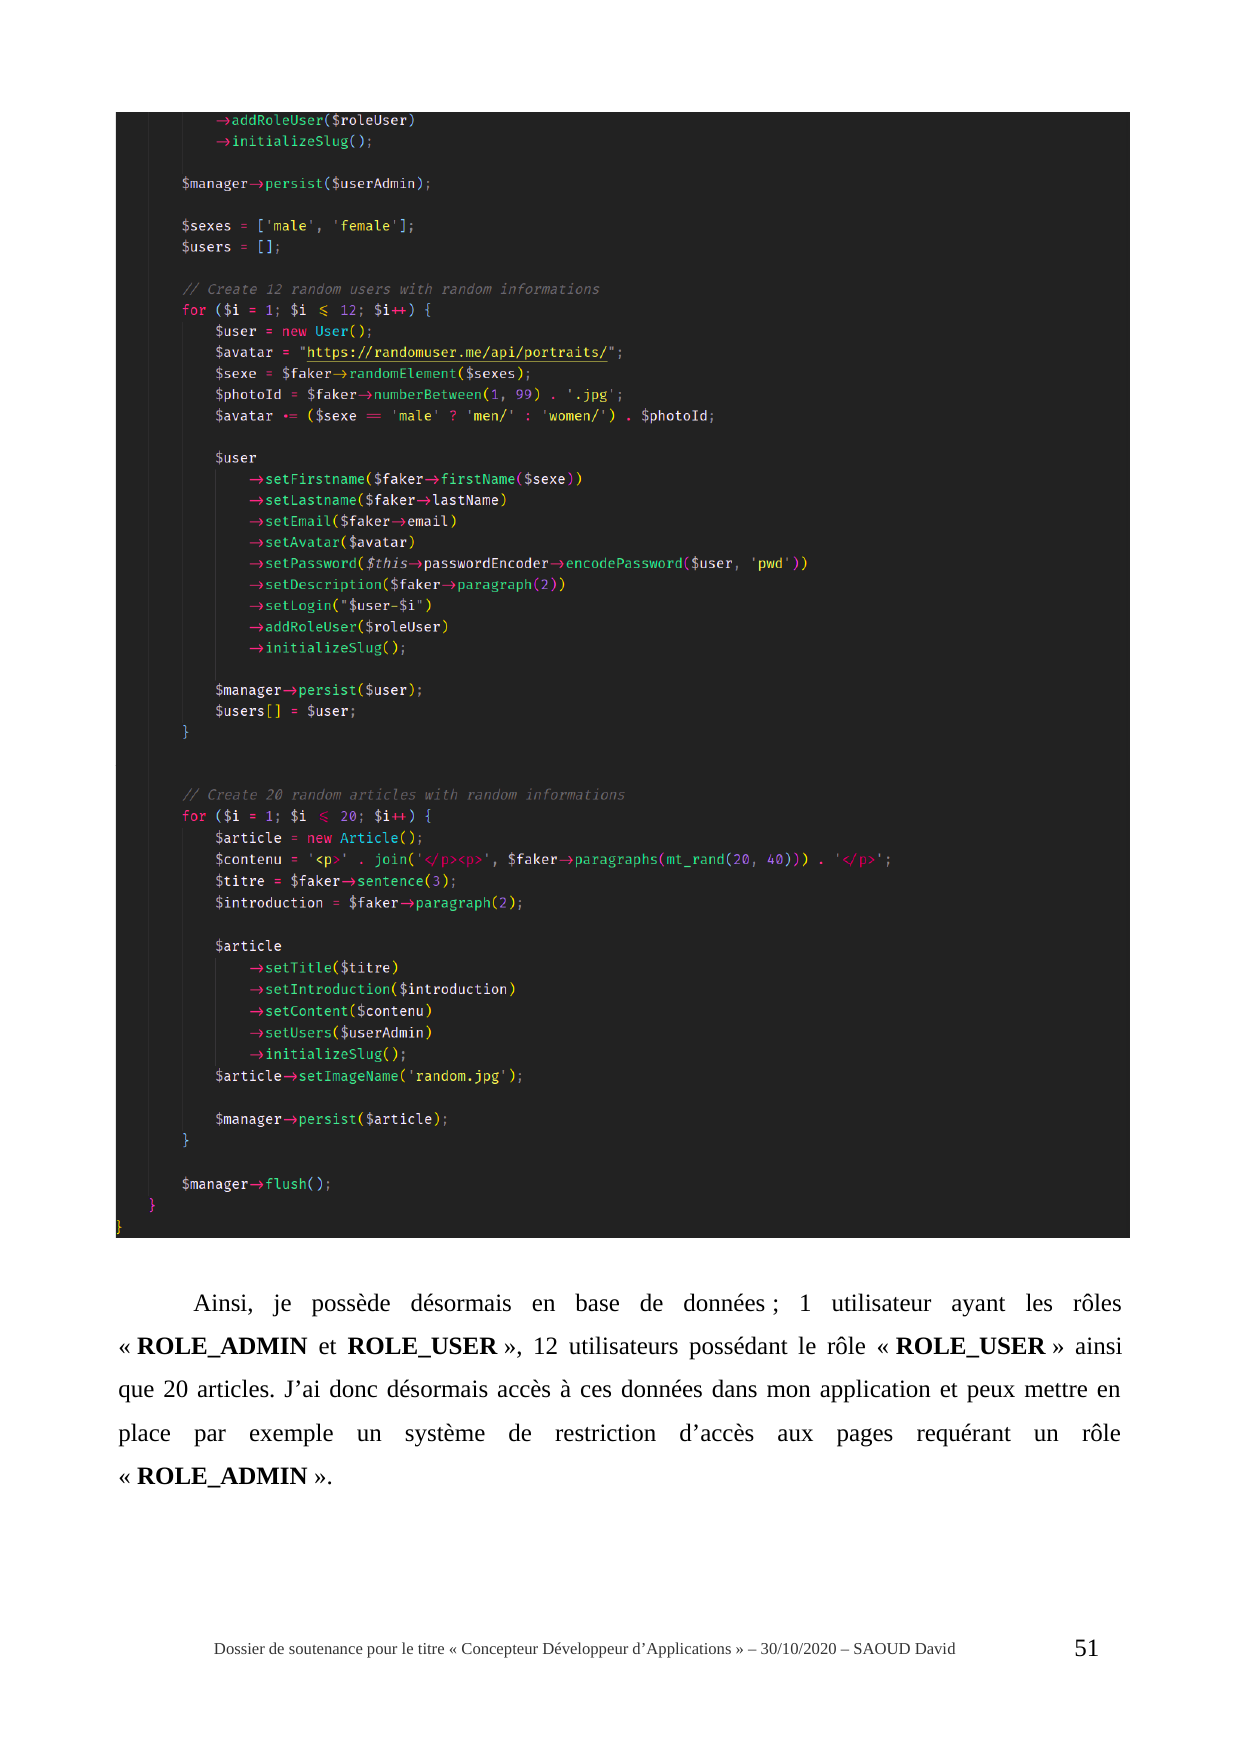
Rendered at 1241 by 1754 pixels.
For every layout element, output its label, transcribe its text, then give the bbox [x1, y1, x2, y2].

picture [115, 112, 1130, 1238]
text Ainsi, je possède désormais en base de données ; 1 utilisateur ayant les rôles « ROLE_ADMIN et ROLE_USER », 12 utilisateurs possédant le rôle « ROLE_USER » ainsi que 20 articles. J’ai donc désormais accès à ces données dans mon application et peux mettre en place par exemple un système de restriction d’accès aux pages requérant un rôle « ROLE_ADMIN ». [118, 1288, 1122, 1489]
